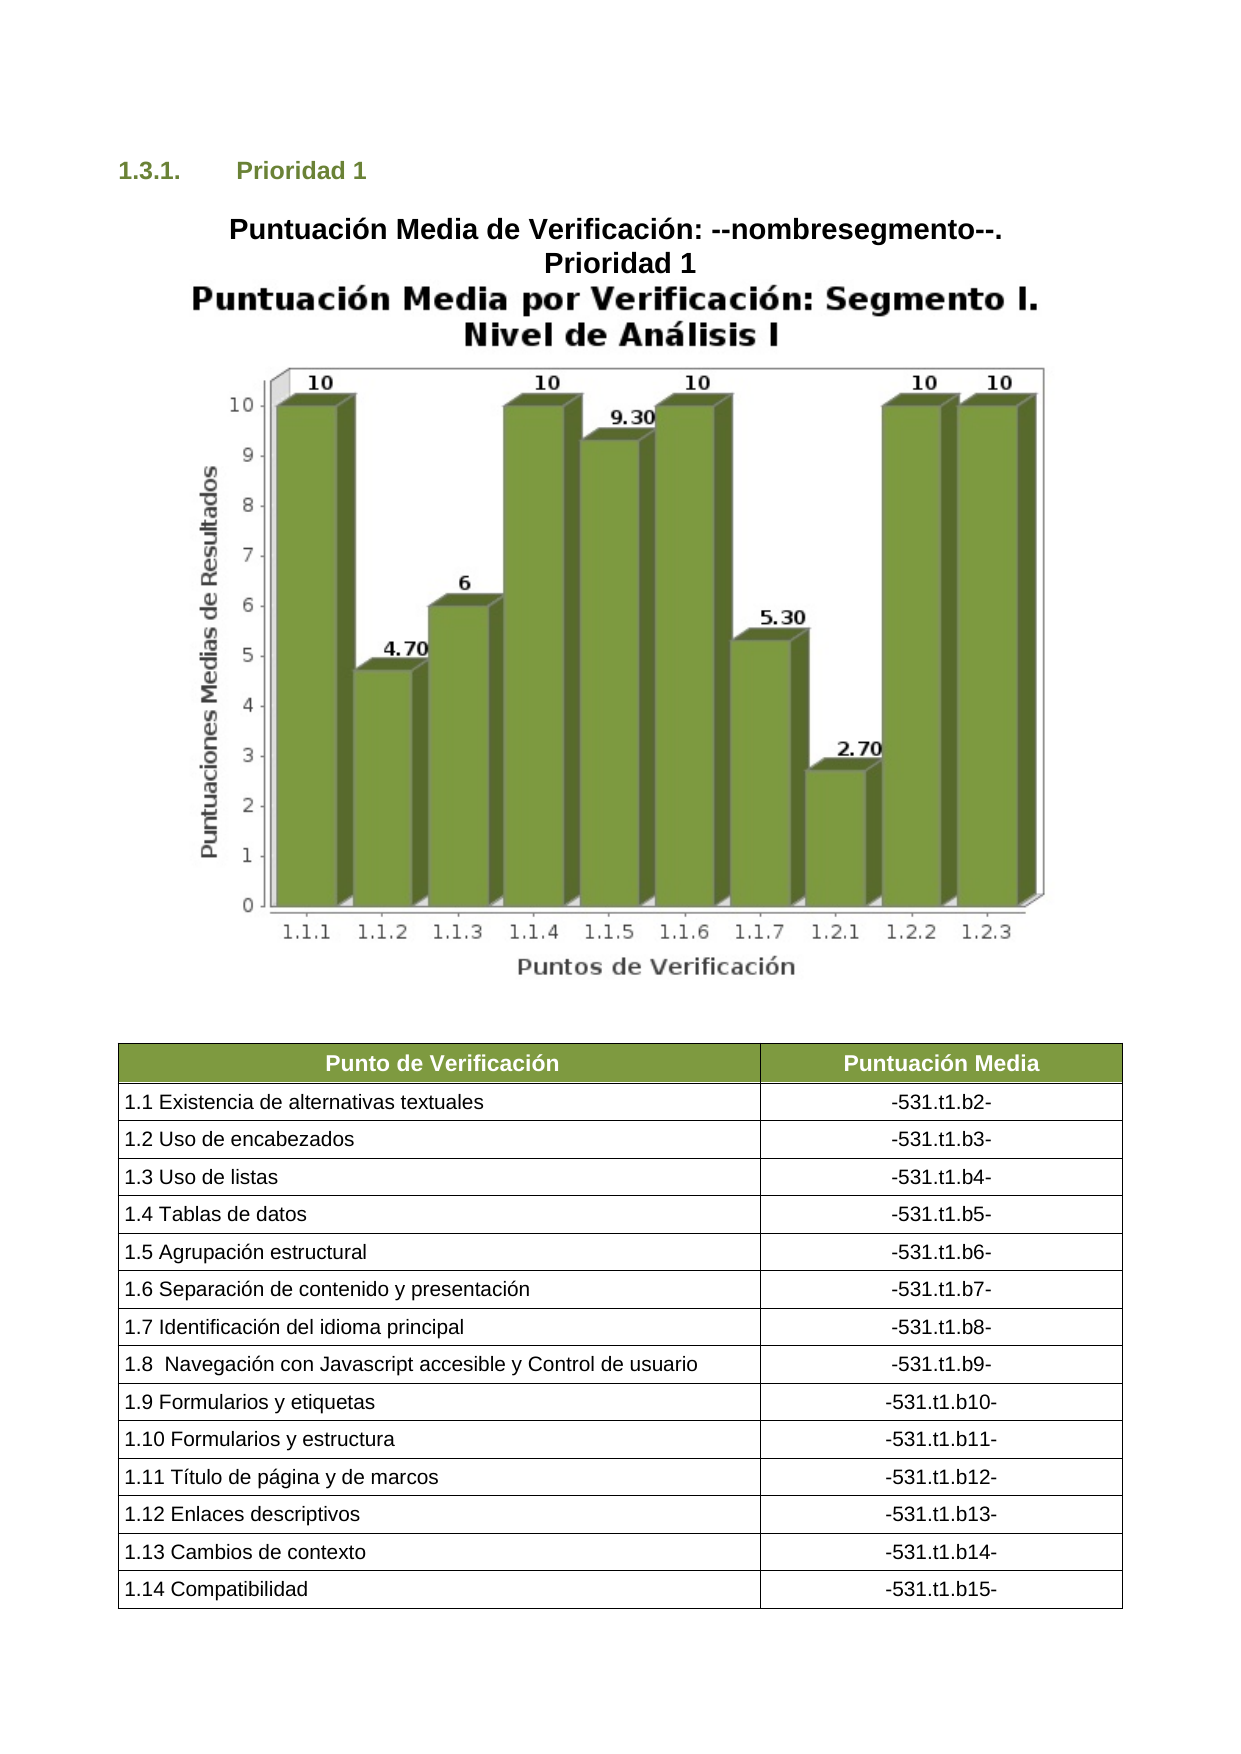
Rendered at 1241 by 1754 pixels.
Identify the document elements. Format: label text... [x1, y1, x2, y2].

table_cell 1.12 Enlaces descriptivos [119, 1496, 760, 1532]
table_cell 1.5 Agrupación estructural [119, 1234, 760, 1270]
table_cell -531.t1.b15- [761, 1571, 1122, 1607]
table_cell -531.t1.b10- [761, 1384, 1122, 1420]
table_cell 1.6 Separación de contenido y presentación [119, 1271, 760, 1307]
table_cell 1.11 Título de página y de marcos [119, 1459, 760, 1495]
table_header Puntuación Media [761, 1044, 1122, 1082]
table_cell 1.14 Compatibilidad [119, 1571, 760, 1607]
picture [178, 279, 1062, 989]
table_cell -531.t1.b12- [761, 1459, 1122, 1495]
table_cell -531.t1.b4- [761, 1159, 1122, 1195]
table_cell 1.8 Navegación con Javascript accesible y Control de usuario [119, 1346, 760, 1382]
table_cell 1.7 Identificación del idioma principal [119, 1309, 760, 1345]
table_cell 1.2 Uso de encabezados [119, 1121, 760, 1157]
table_cell 1.4 Tablas de datos [119, 1196, 760, 1232]
text Prioridad 1 [118, 246, 1122, 279]
table_cell 1.9 Formularios y etiquetas [119, 1384, 760, 1420]
table_cell -531.t1.b11- [761, 1421, 1122, 1457]
table_cell -531.t1.b8- [761, 1309, 1122, 1345]
table_header Punto de Verificación [119, 1044, 760, 1082]
table_cell 1.13 Cambios de contexto [119, 1534, 760, 1570]
table_cell 1.3 Uso de listas [119, 1159, 760, 1195]
table_cell -531.t1.b13- [761, 1496, 1122, 1532]
table_cell -531.t1.b7- [761, 1271, 1122, 1307]
table_cell -531.t1.b14- [761, 1534, 1122, 1570]
table_cell -531.t1.b5- [761, 1196, 1122, 1232]
table_cell 1.1 Existencia de alternativas textuales [119, 1084, 760, 1120]
text Puntuación Media de Verificación: --nombresegmento--. [118, 212, 1122, 246]
table_cell -531.t1.b3- [761, 1121, 1122, 1157]
table_cell -531.t1.b2- [761, 1084, 1122, 1120]
table_cell -531.t1.b6- [761, 1234, 1122, 1270]
subtitle Prioridad 1 [118, 156, 1122, 184]
table_cell 1.10 Formularios y estructura [119, 1421, 760, 1457]
table_cell -531.t1.b9- [761, 1346, 1122, 1382]
